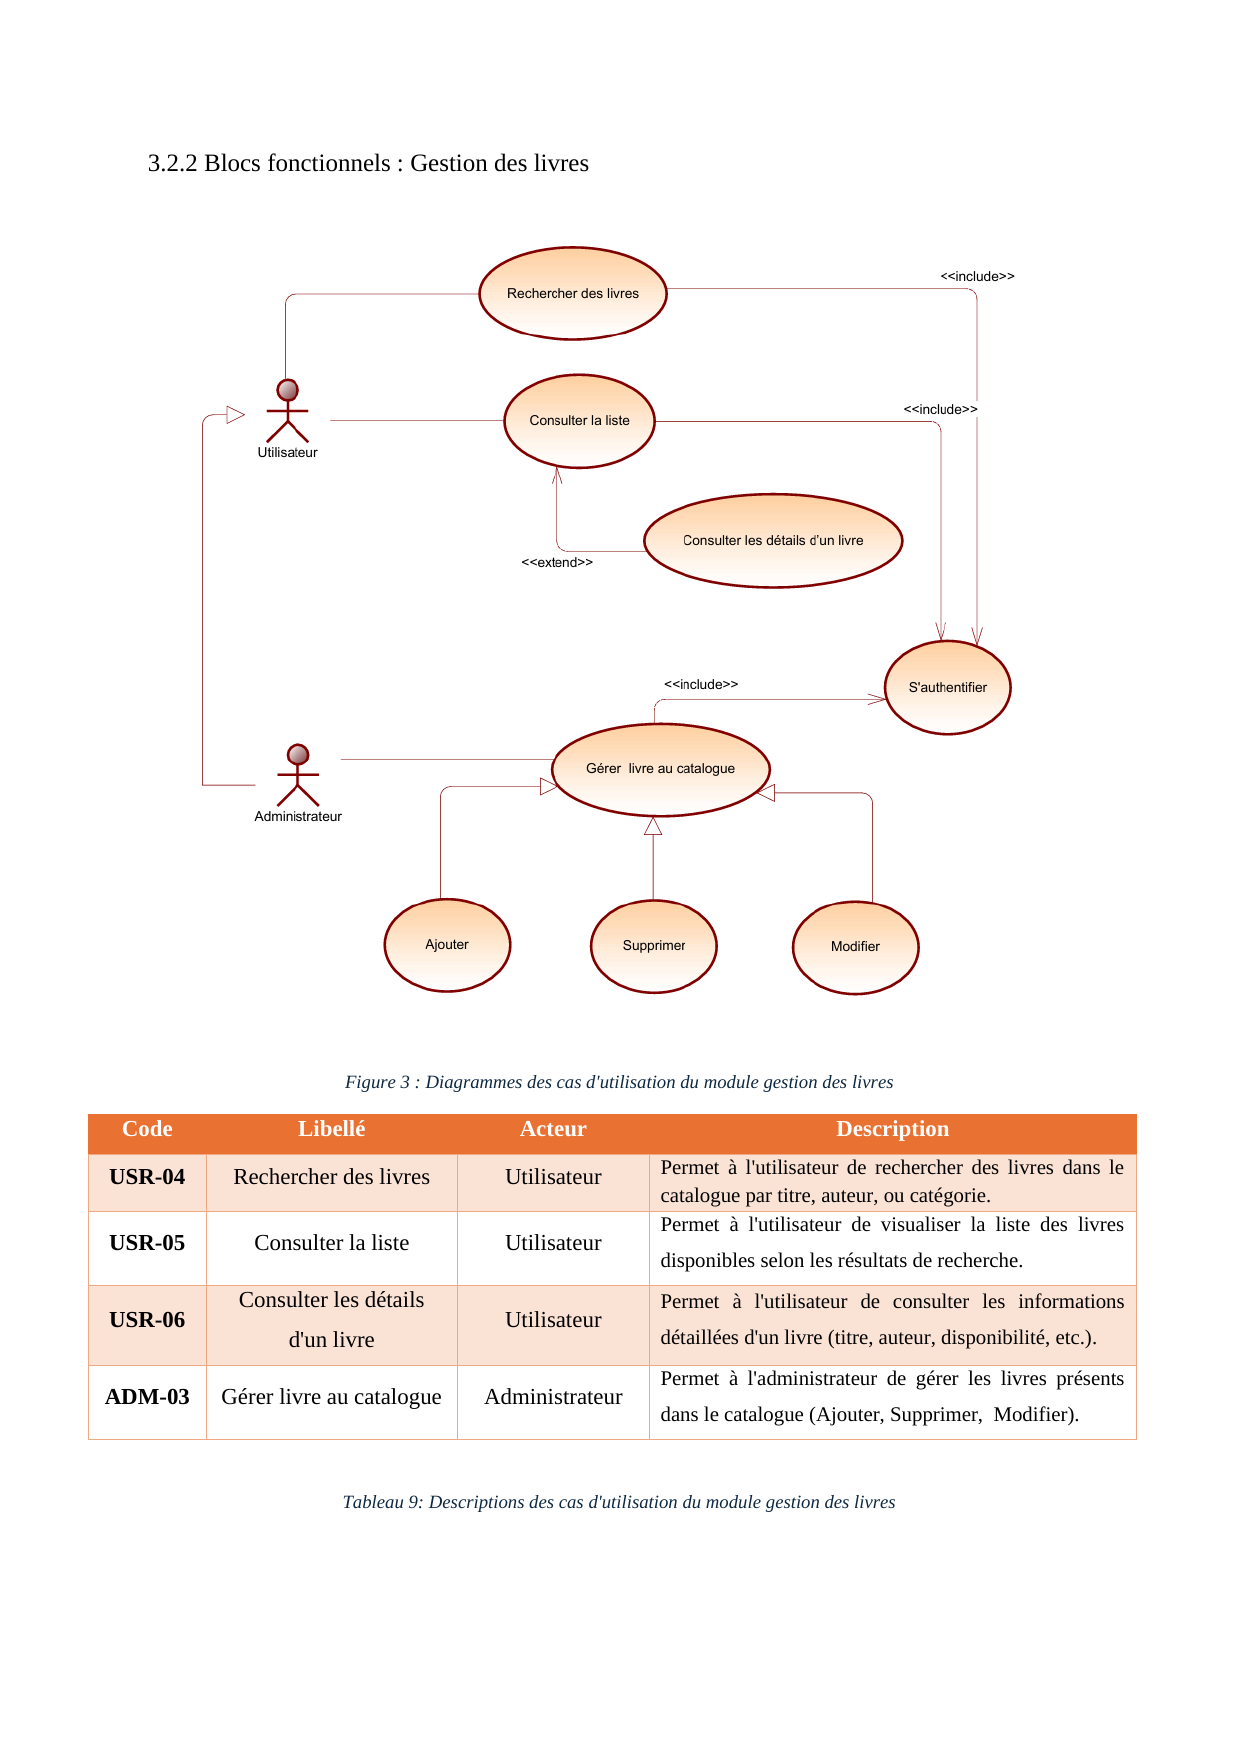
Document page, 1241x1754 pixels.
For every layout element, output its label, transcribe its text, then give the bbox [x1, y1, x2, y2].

table_cell Consulter la liste [207, 1212, 457, 1285]
table_cell Utilisateur [458, 1155, 649, 1211]
table_header Libellé [206, 1115, 457, 1154]
table_cell Gérer livre au catalogue [207, 1366, 457, 1439]
text Tableau 9: Descriptions des cas d'utilisation du module gestion des livres [148, 1491, 1093, 1512]
table_cell Consulter les détails d'un livre [207, 1286, 457, 1365]
table_cell Permet à l'utilisateur de rechercher des livres dans le catalogue par titre, auteur, ou catégorie. [650, 1155, 1136, 1211]
table_cell Permet à l'administrateur de gérer les livres présents dans le catalogue (Ajouter, Supprimer, Modifier). [650, 1366, 1136, 1439]
table_cell USR-05 [89, 1212, 206, 1285]
table_cell Administrateur [458, 1366, 649, 1439]
table_cell Rechercher des livres [207, 1155, 457, 1211]
text Figure 3 : Diagrammes des cas d'utilisation du module gestion des livres [148, 1071, 1093, 1093]
table_cell Permet à l'utilisateur de consulter les informations détaillées d'un livre (titre, auteur, disponibilité, etc.). [650, 1286, 1136, 1365]
subtitle 3.2.2 Blocs fonctionnels : Gestion des livres [148, 148, 1093, 176]
table_cell USR-04 [89, 1155, 206, 1211]
table_header Code [89, 1115, 206, 1154]
table_cell Permet à l'utilisateur de visualiser la liste des livres disponibles selon les résultats de recherche. [650, 1212, 1136, 1285]
table_cell ADM-03 [89, 1366, 206, 1439]
table_cell Utilisateur [458, 1212, 649, 1285]
table_cell USR-06 [89, 1286, 206, 1365]
table_cell Utilisateur [458, 1286, 649, 1365]
table_header Description [649, 1115, 1136, 1154]
table_header Acteur [457, 1115, 649, 1154]
